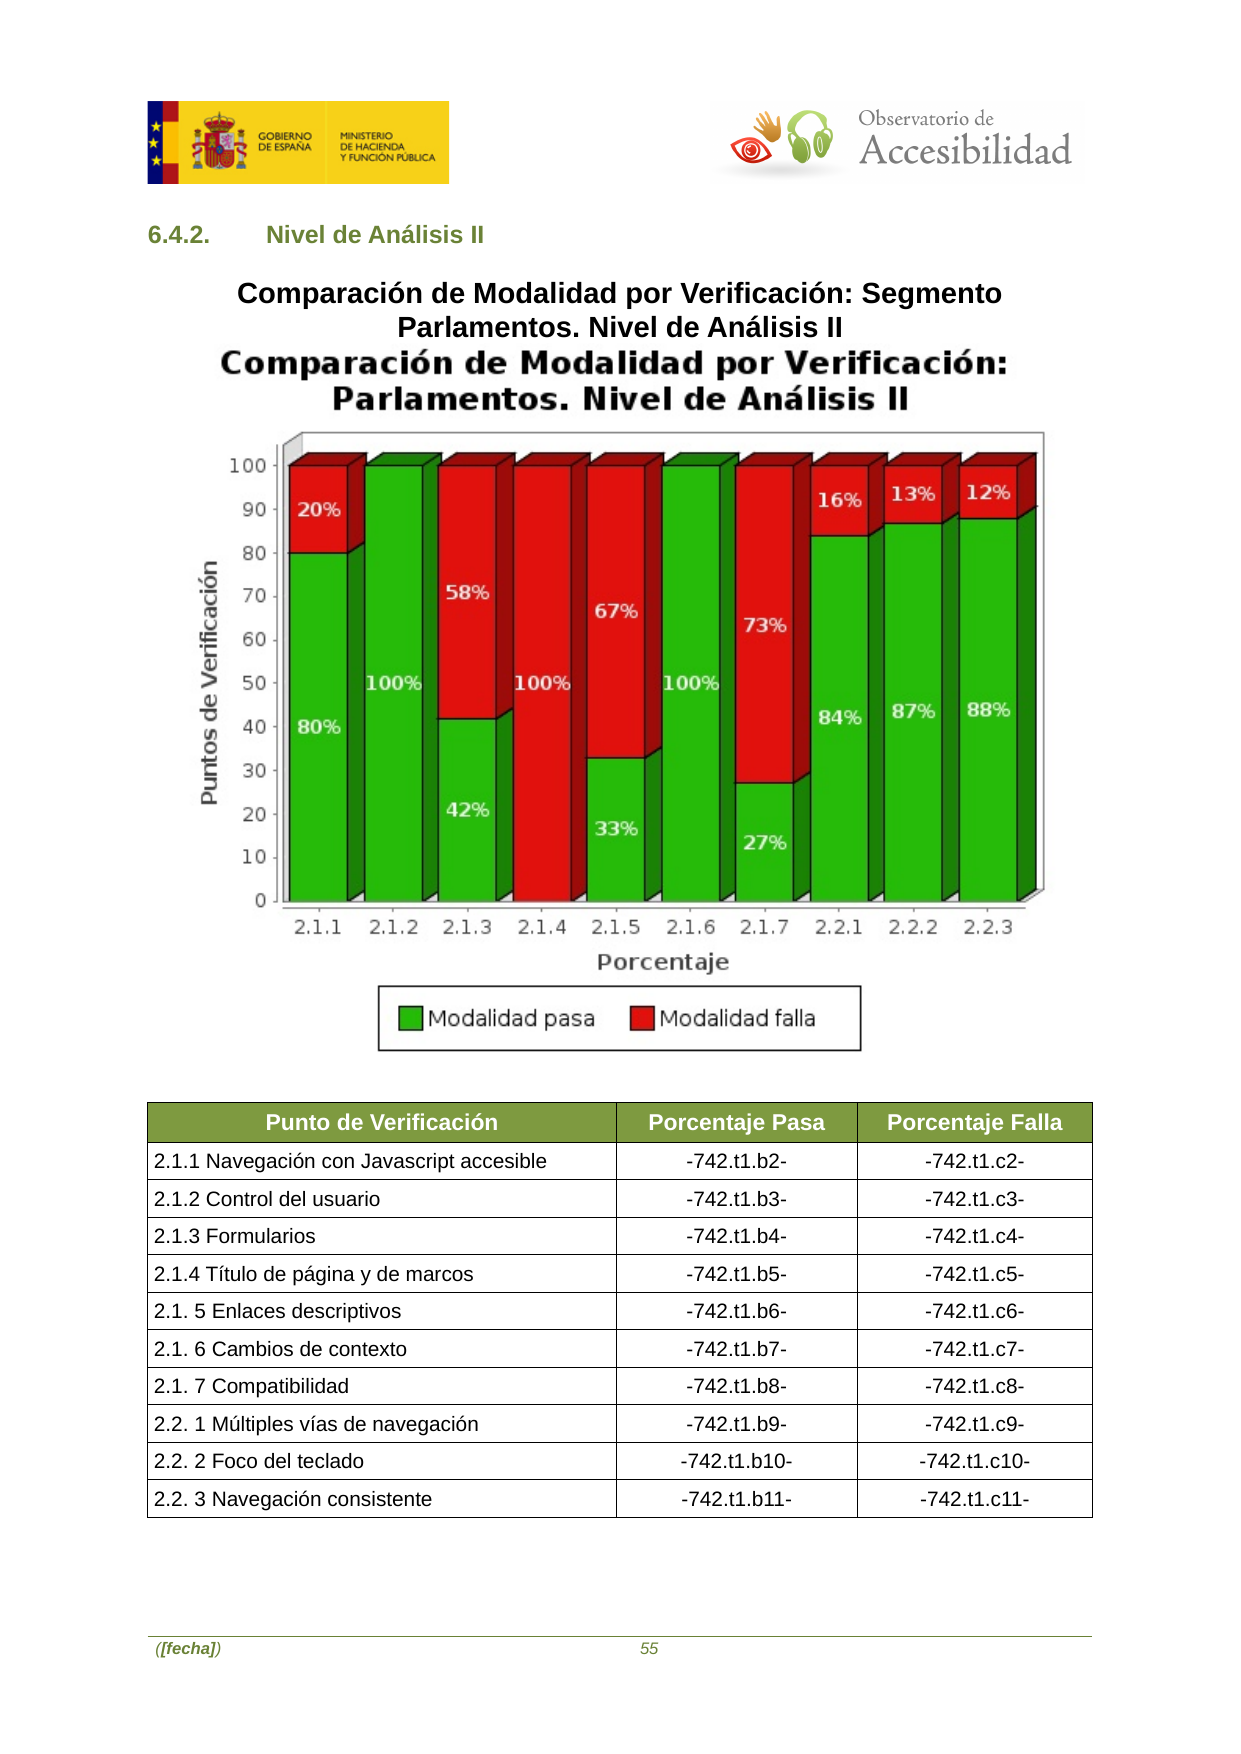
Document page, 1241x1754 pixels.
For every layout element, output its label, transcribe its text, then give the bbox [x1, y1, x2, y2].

table_cell -742.t1.c11- [858, 1480, 1092, 1517]
table_cell -742.t1.b3- [617, 1180, 857, 1217]
table_cell -742.t1.c7- [858, 1330, 1092, 1367]
table_cell -742.t1.c5- [858, 1255, 1092, 1292]
table_header Porcentaje Pasa [617, 1103, 857, 1142]
table_cell 2.2. 1 Múltiples vías de navegación [148, 1405, 616, 1442]
table_cell -742.t1.c9- [858, 1405, 1092, 1442]
picture [710, 101, 1086, 184]
table_header Porcentaje Falla [858, 1103, 1092, 1142]
table_cell 2.1.4 Título de página y de marcos [148, 1255, 616, 1292]
table_cell -742.t1.b8- [617, 1368, 857, 1404]
table_cell 2.2. 3 Navegación consistente [148, 1480, 616, 1517]
picture [178, 343, 1062, 1053]
table_cell -742.t1.c8- [858, 1368, 1092, 1404]
table_cell -742.t1.b5- [617, 1255, 857, 1292]
table_cell -742.t1.c2- [858, 1143, 1092, 1179]
picture [147, 101, 450, 184]
subtitle Nivel de Análisis II [148, 220, 1092, 248]
table_cell -742.t1.b9- [617, 1405, 857, 1442]
table_cell 2.2. 2 Foco del teclado [148, 1443, 616, 1479]
table_header Punto de Verificación [148, 1103, 616, 1142]
table_cell -742.t1.b6- [617, 1293, 857, 1329]
table_cell -742.t1.c4- [858, 1218, 1092, 1254]
table_cell 2.1. 5 Enlaces descriptivos [148, 1293, 616, 1329]
table_cell 2.1. 6 Cambios de contexto [148, 1330, 616, 1367]
table_cell 2.1. 7 Compatibilidad [148, 1368, 616, 1404]
text Comparación de Modalidad por Verificación: Segmento Parlamentos. Nivel de Análisis II [148, 276, 1092, 343]
table_cell -742.t1.c6- [858, 1293, 1092, 1329]
table_cell 2.1.3 Formularios [148, 1218, 616, 1254]
table_cell 2.1.1 Navegación con Javascript accesible [148, 1143, 616, 1179]
table_cell -742.t1.b11- [617, 1480, 857, 1517]
table_cell -742.t1.b10- [617, 1443, 857, 1479]
table_cell -742.t1.b4- [617, 1218, 857, 1254]
table_cell -742.t1.c10- [858, 1443, 1092, 1479]
table_cell -742.t1.c3- [858, 1180, 1092, 1217]
table_cell -742.t1.b7- [617, 1330, 857, 1367]
table_cell -742.t1.b2- [617, 1143, 857, 1179]
table_cell 2.1.2 Control del usuario [148, 1180, 616, 1217]
